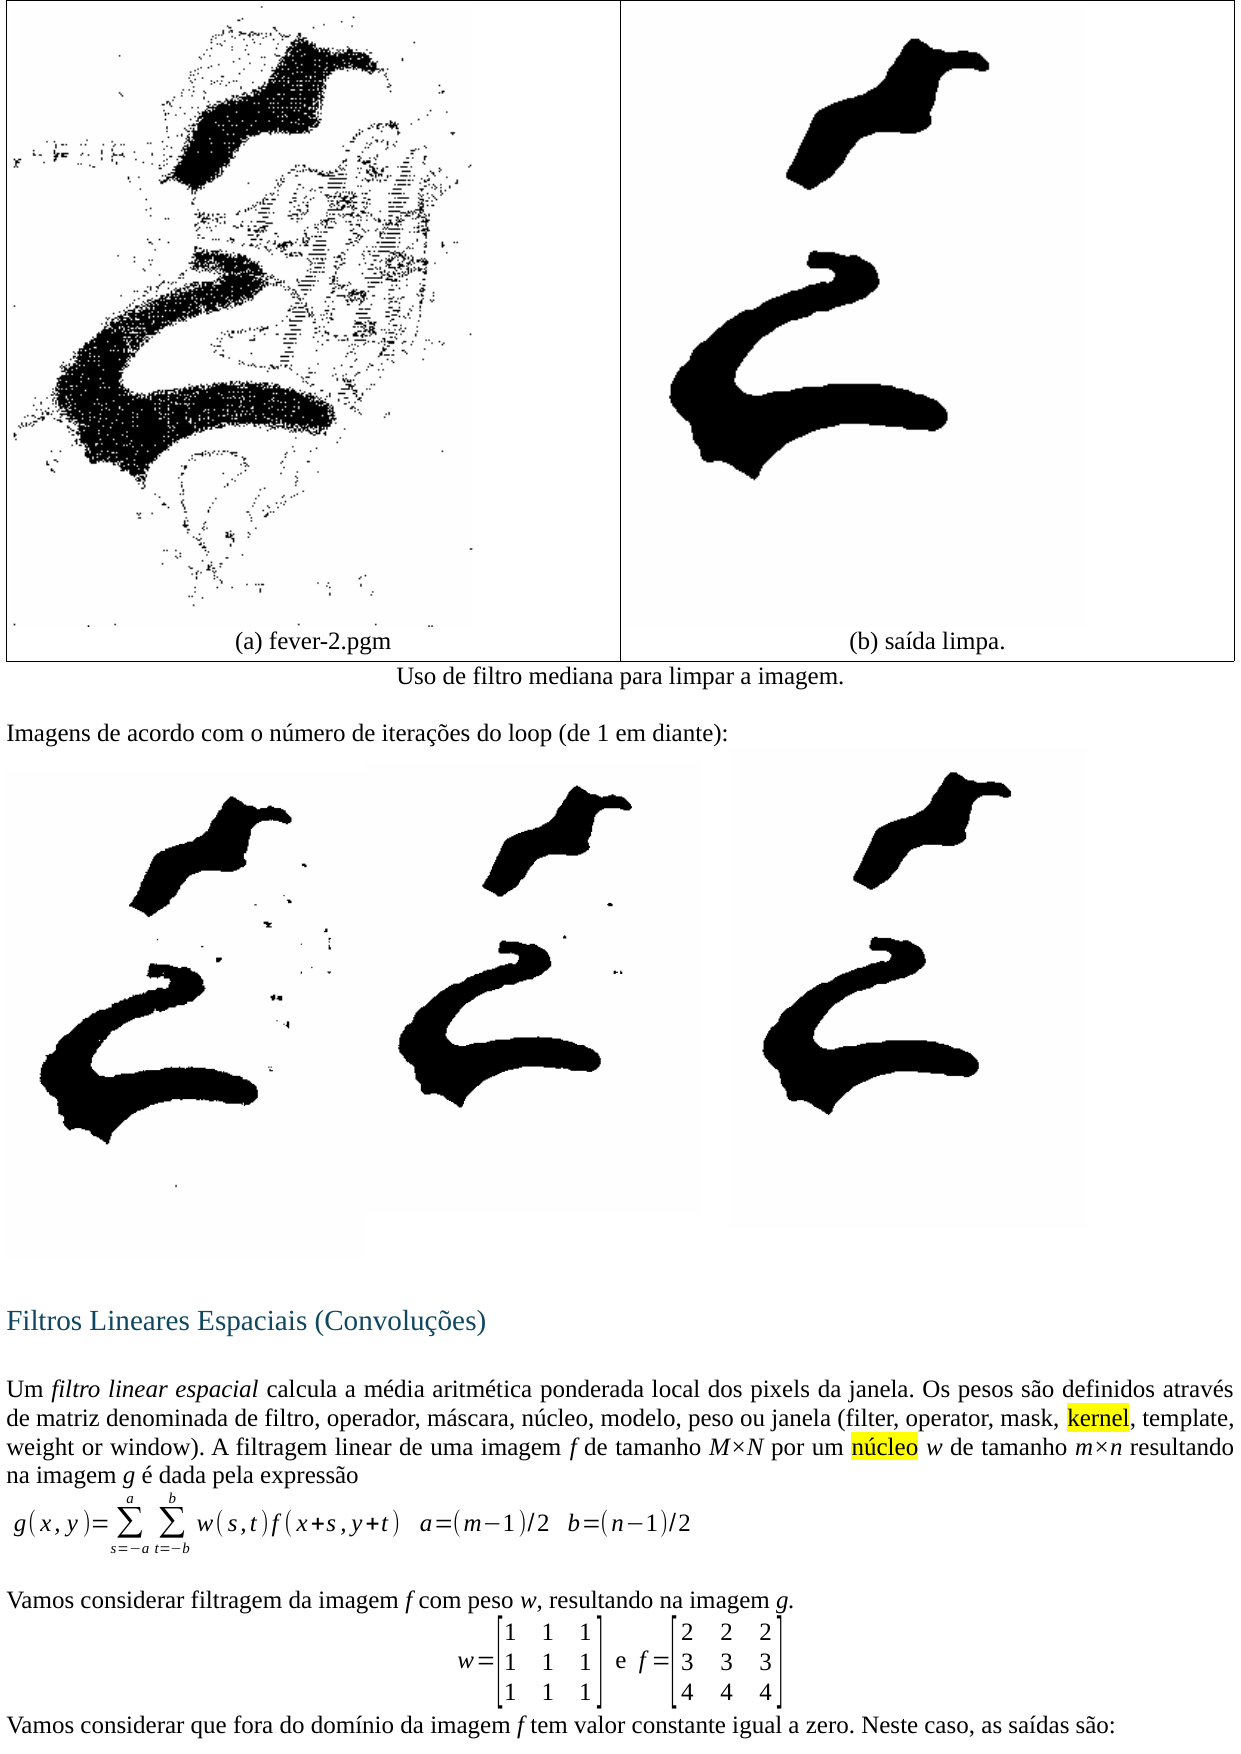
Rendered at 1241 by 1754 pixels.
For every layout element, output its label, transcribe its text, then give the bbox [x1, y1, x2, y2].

table_header (a) fever-2.pgm [7, 1, 620, 661]
text Um filtro linear espacial calcula a média aritmética ponderada local dos pixels da janela. Os pesos são definidos através de matriz denominada de filtro, operador, máscara, núcleo, modelo, peso ou janela (filter, operator, mask, kernel, template, weight or window). A filtragem linear de uma imagem f de tamanho M×N por um núcleo w de tamanho m×n resultando na imagem g é dada pela expressão [6, 1374, 1234, 1489]
subtitle Filtros Lineares Espaciais (Convoluções) [6, 1303, 1234, 1337]
picture [11, 5, 473, 627]
picture [625, 5, 1087, 627]
text e [6, 1614, 1234, 1710]
text Imagens de acordo com o número de iterações do loop (de 1 em diante): [6, 718, 1234, 747]
picture [728, 747, 1087, 1229]
text Vamos considerar filtragem da imagem f com peso w, resultando na imagem g. [6, 1585, 1234, 1614]
text Uso de filtro mediana para limpar a imagem. [6, 662, 1234, 689]
text Vamos considerar que fora do domínio da imagem f tem valor constante igual a zero. Neste caso, as saídas são: [6, 1710, 1234, 1739]
table_header (b) saída limpa. [621, 1, 1234, 661]
picture [5, 762, 702, 1258]
